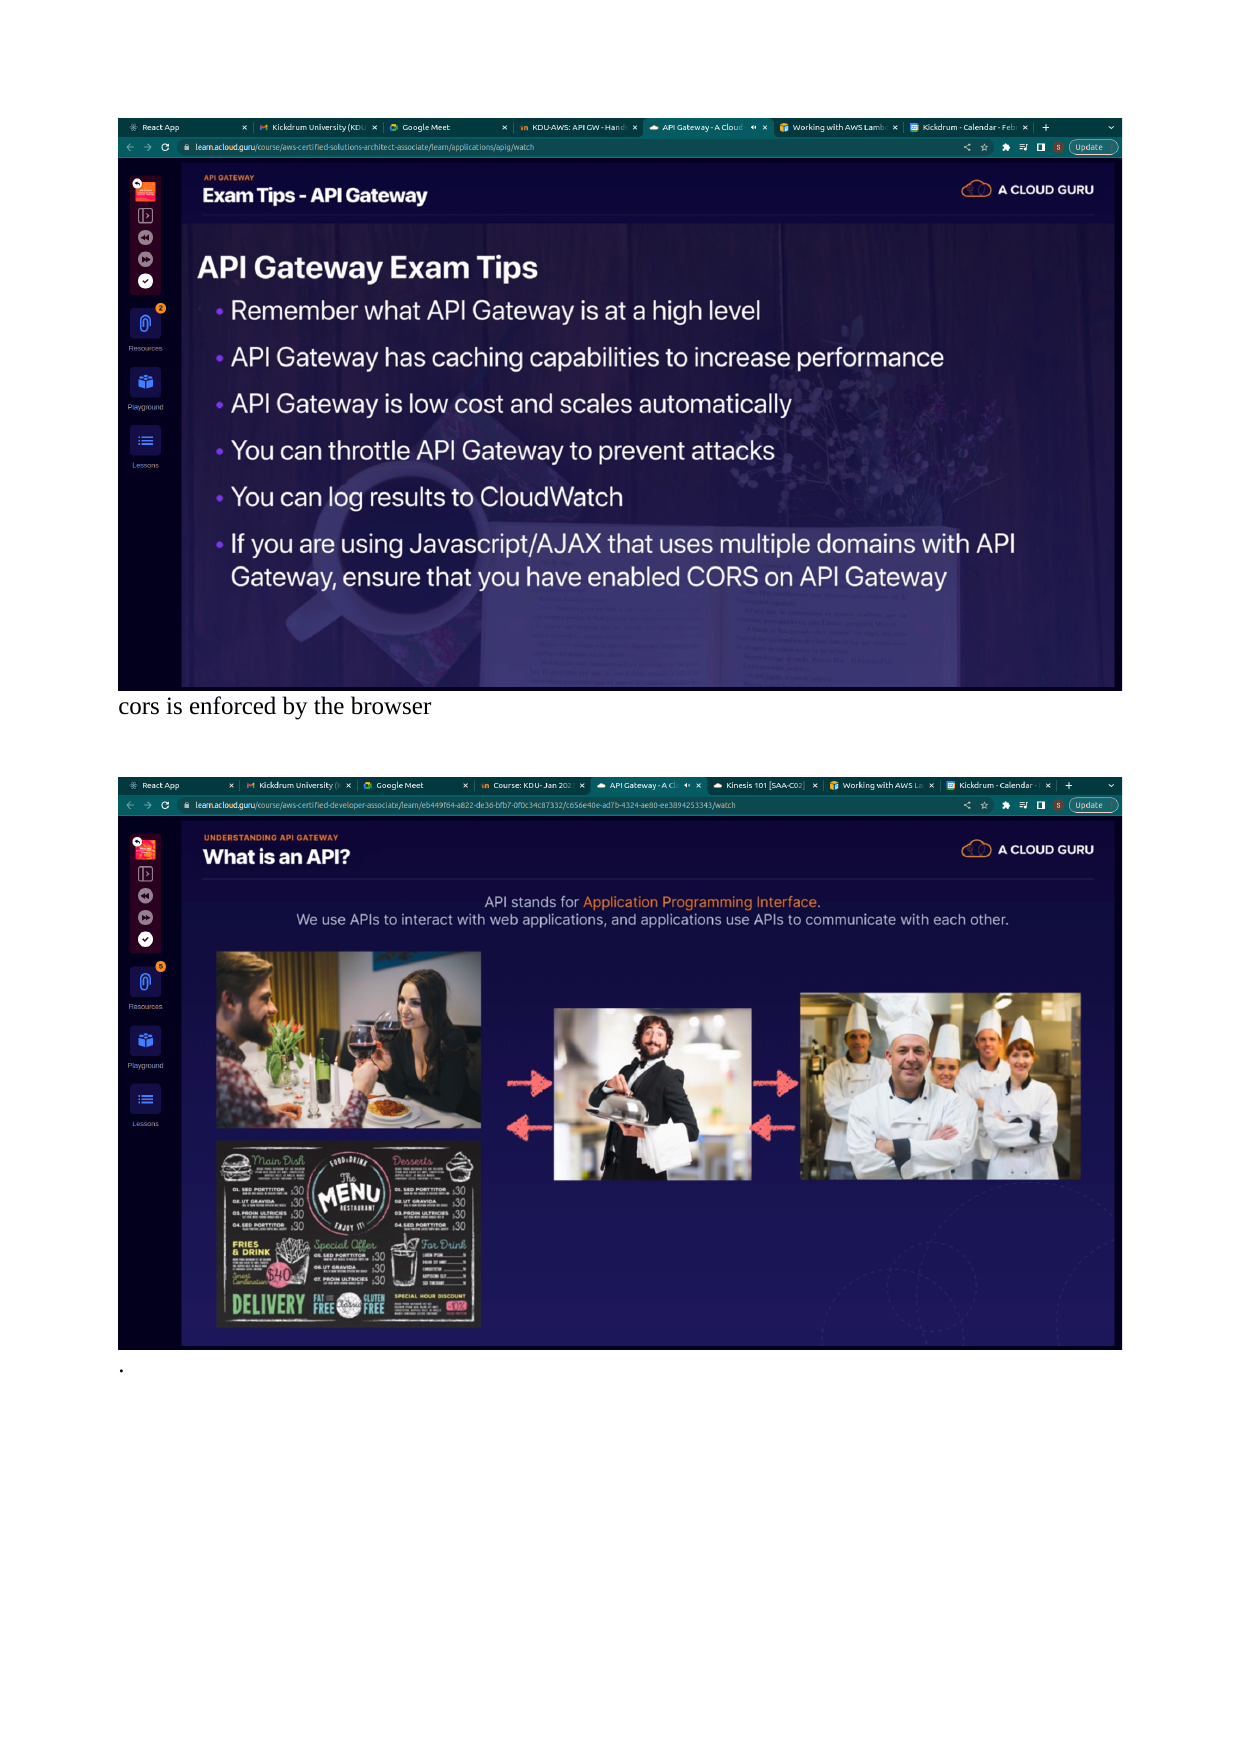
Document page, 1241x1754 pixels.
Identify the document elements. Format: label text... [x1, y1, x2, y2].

text . [118, 1350, 1122, 1378]
picture [118, 777, 1123, 1350]
text cors is enforced by the browser [118, 691, 1122, 719]
picture [118, 118, 1123, 691]
